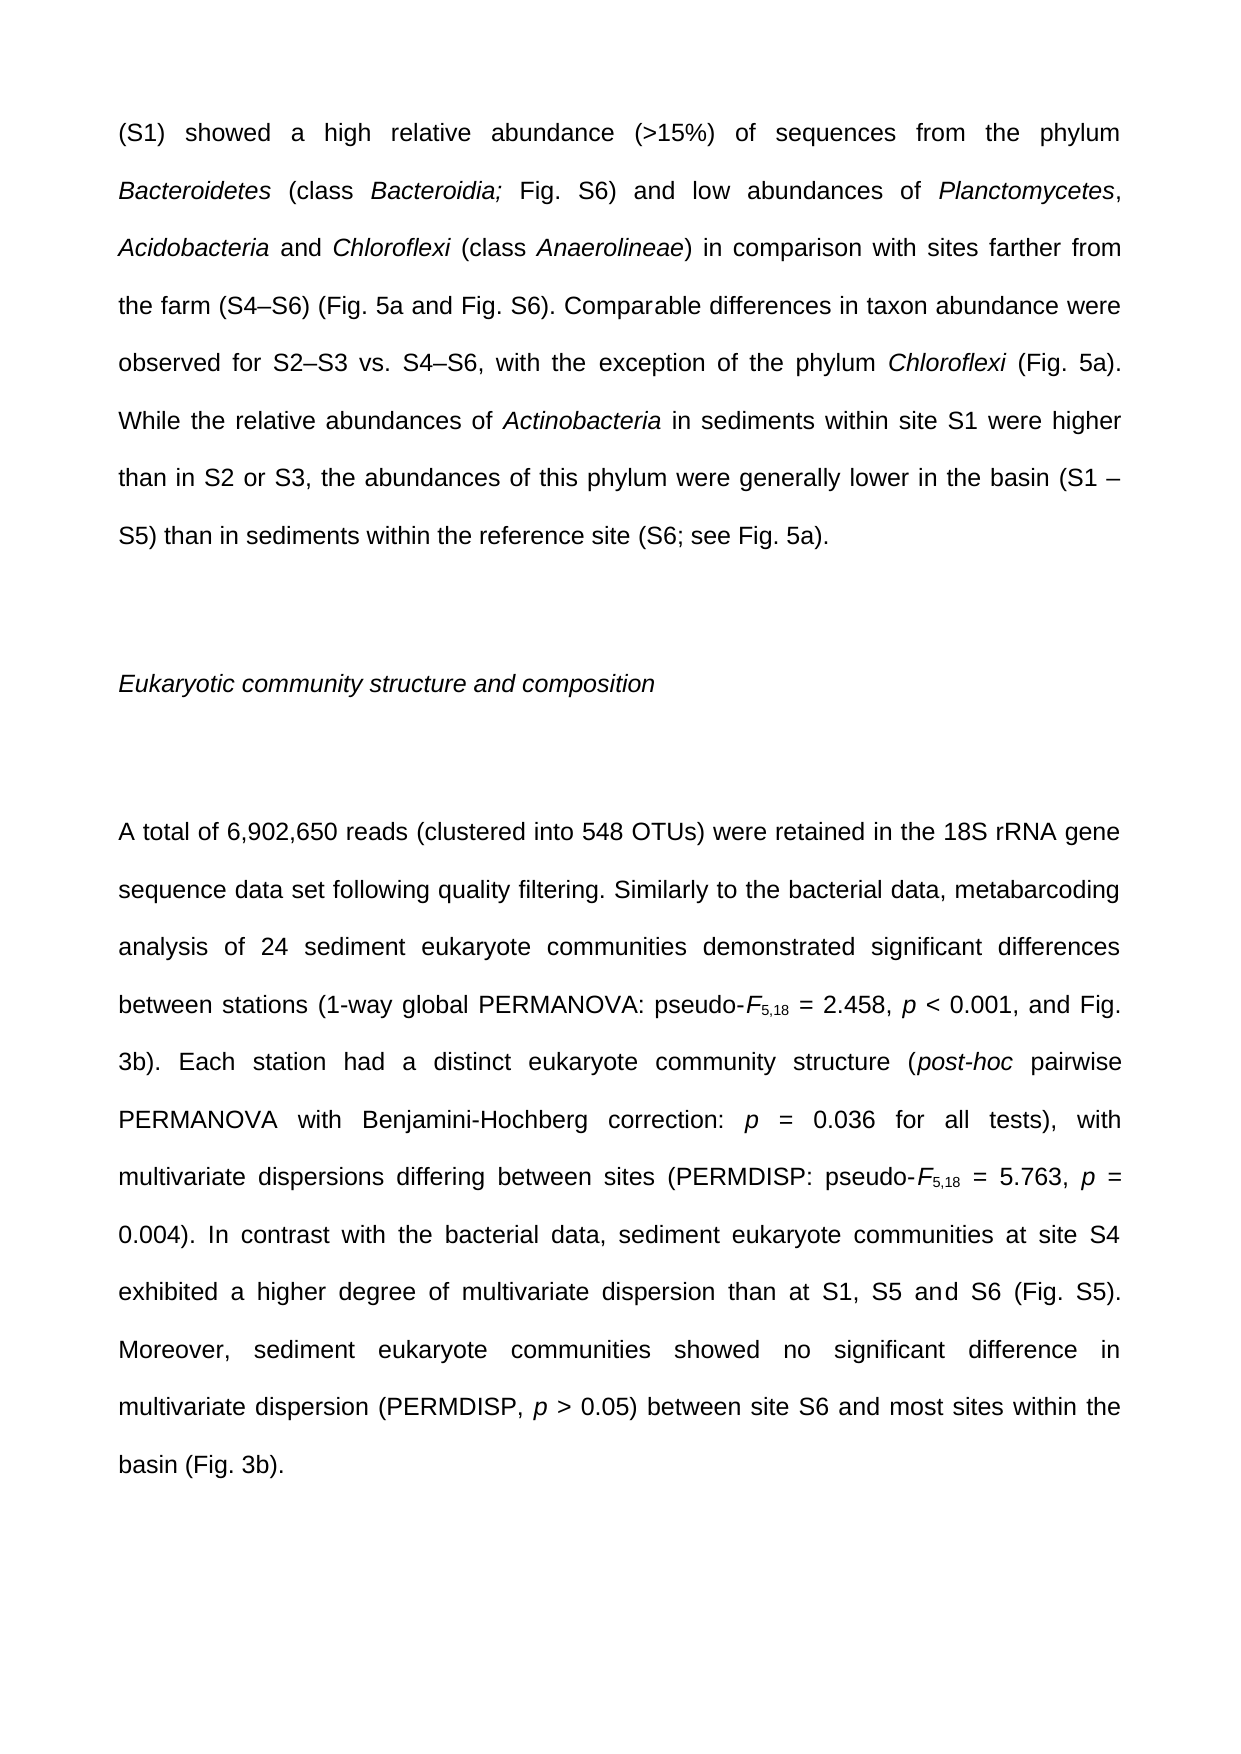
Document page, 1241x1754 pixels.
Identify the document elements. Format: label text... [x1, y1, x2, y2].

text A total of 6,902,650 reads (clustered into 548 OTUs) were retained in the 18S rRNA gene sequence data set following quality filtering. Similarly to the bacterial data, metabarcoding analysis of 24 sediment eukaryote communities demonstrated significant differences between stations (1-way global PERMANOVA: pseudo-F5,18 = 2.458, p < 0.001, and Fig. 3b). Each station had a distinct eukaryote community structure (post-hoc pairwise PERMANOVA with Benjamini-Hochberg correction: p = 0.036 for all tests), with multivariate dispersions differing between sites (PERMDISP: pseudo-F5,18 = 5.763, p = 0.004). In contrast with the bacterial data, sediment eukaryote communities at site S4 exhibited a higher degree of multivariate dispersion than at S1, S5 and S6 (Fig. S5). Moreover, sediment eukaryote communities showed no significant difference in multivariate dispersion (PERMDISP, p > 0.05) between site S6 and most sites within the basin (Fig. 3b). [118, 817, 1122, 1478]
text (S1) showed a high relative abundance (>15%) of sequences from the phylum Bacteroidetes (class Bacteroidia; Fig. S6) and low abundances of Planctomycetes, Acidobacteria and Chloroflexi (class Anaerolineae) in comparison with sites farther from the farm (S4–S6) (Fig. 5a and Fig. S6). Comparable differences in taxon abundance were observed for S2–S3 vs. S4–S6, with the exception of the phylum Chloroflexi (Fig. 5a). While the relative abundances of Actinobacteria in sediments within site S1 were higher than in S2 or S3, the abundances of this phylum were generally lower in the basin (S1 – S5) than in sediments within the reference site (S6; see Fig. 5a). [118, 118, 1122, 549]
text Eukaryotic community structure and composition [118, 669, 1122, 698]
